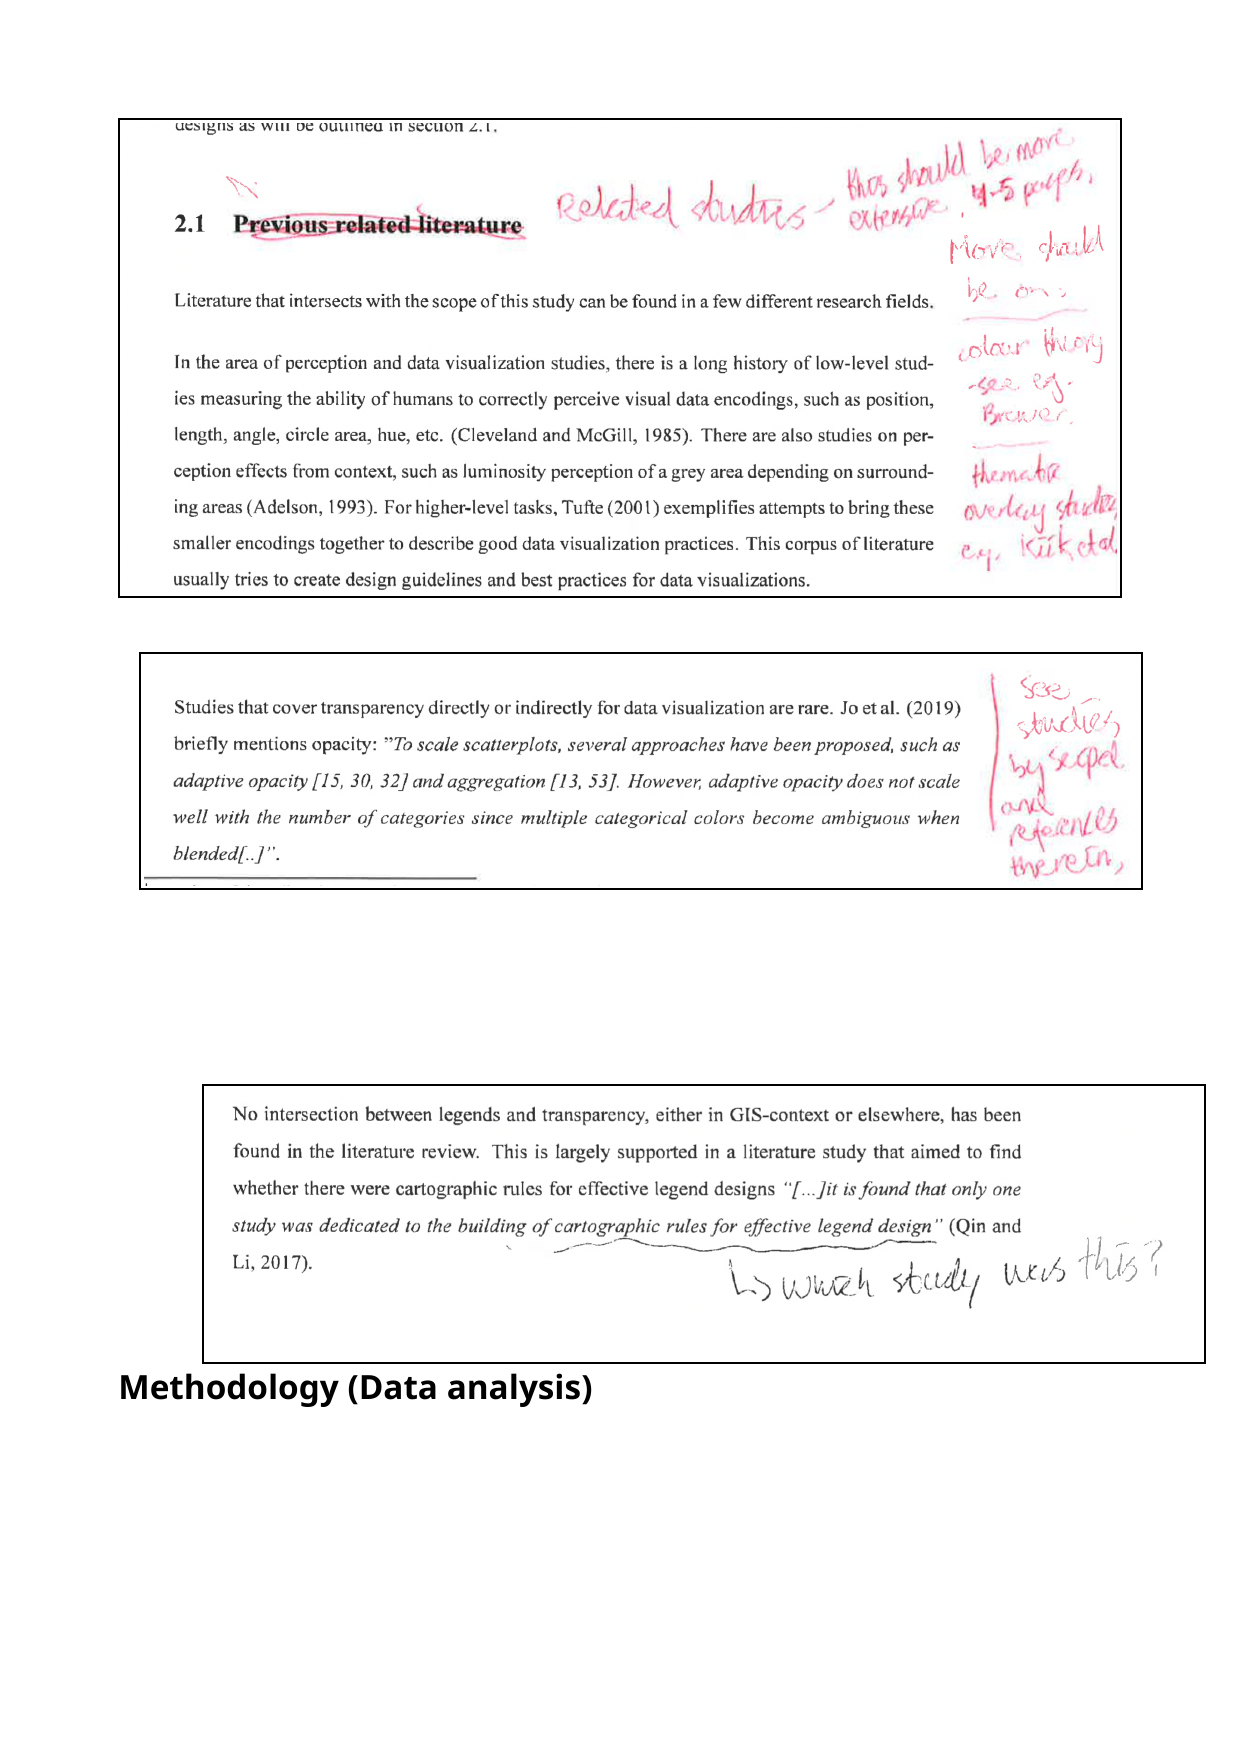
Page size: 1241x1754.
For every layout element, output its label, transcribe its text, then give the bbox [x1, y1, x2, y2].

picture [207, 1088, 1202, 1359]
picture [123, 123, 1118, 594]
picture [144, 657, 1138, 886]
text Methodology (Data analysis) [118, 1149, 1122, 1409]
